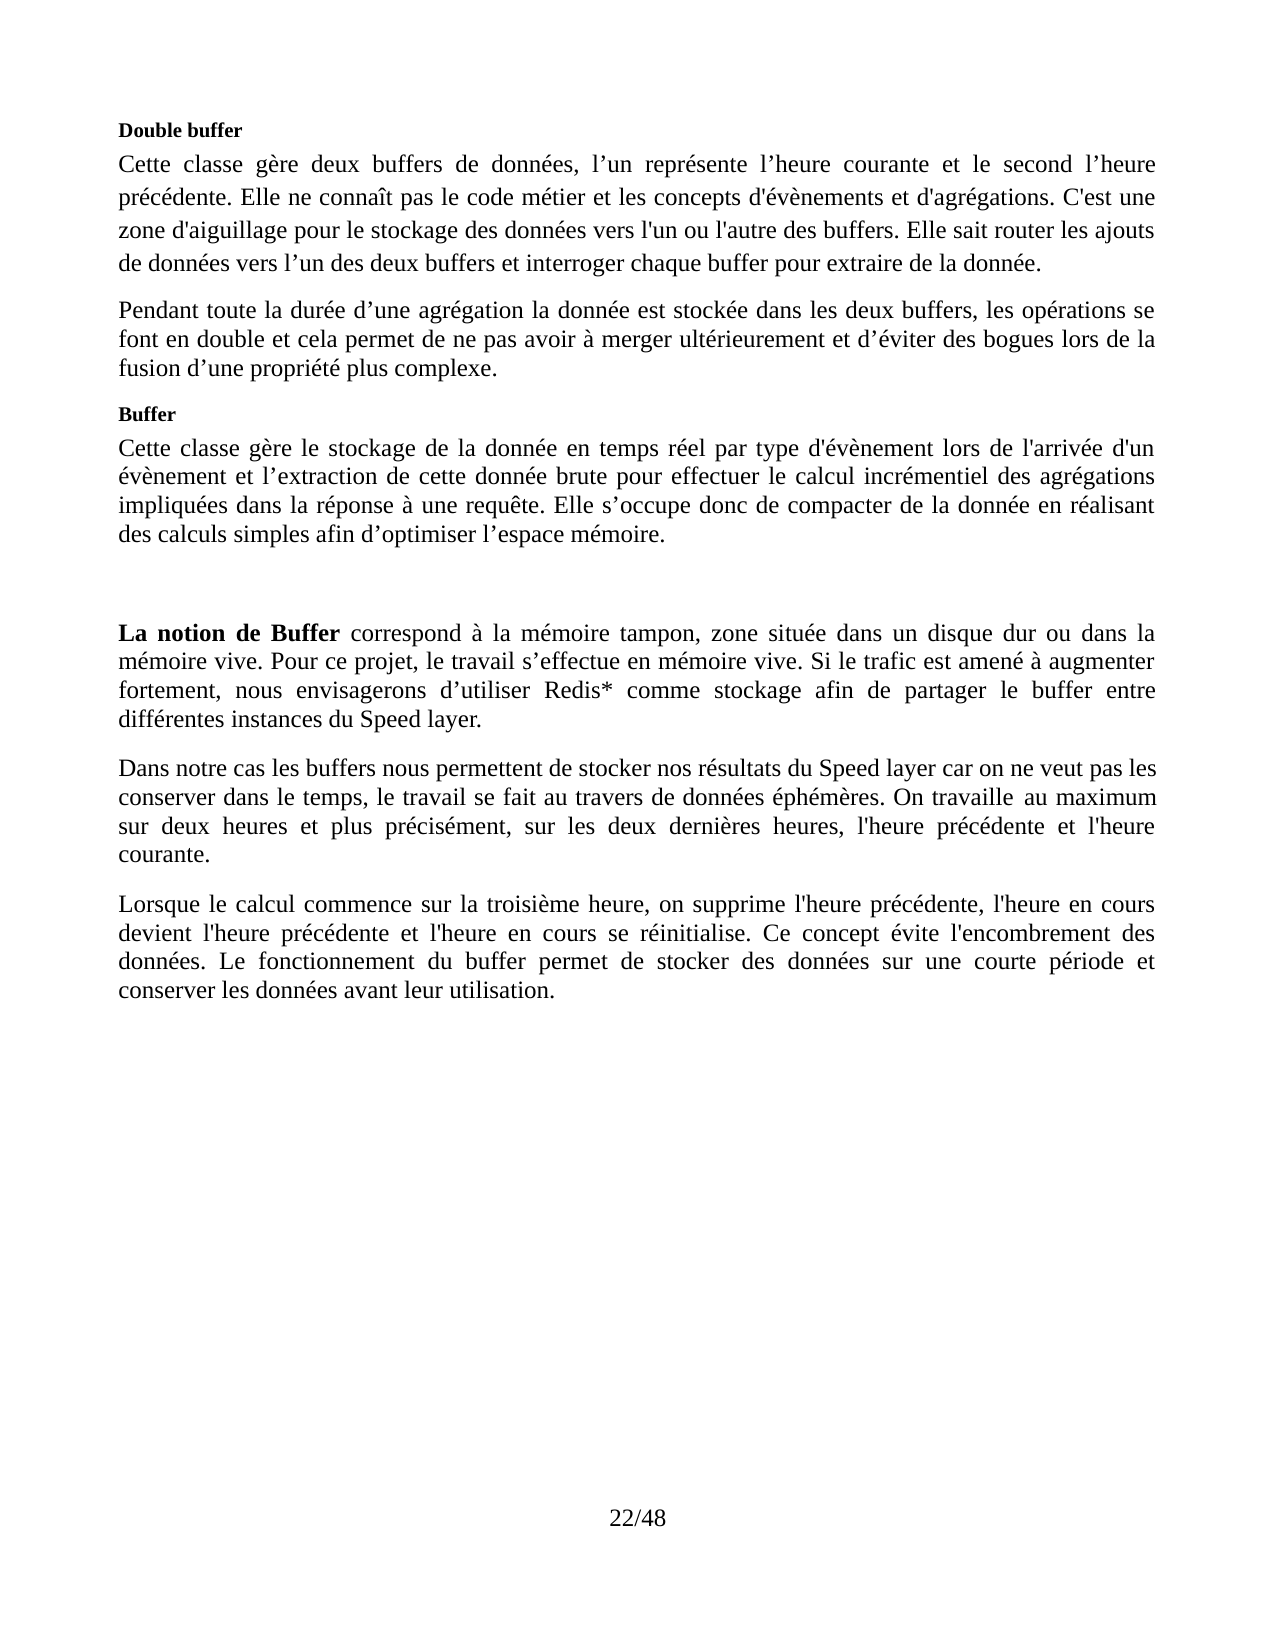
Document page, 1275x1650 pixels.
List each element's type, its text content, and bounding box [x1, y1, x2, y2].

text Lorsque le calcul commence sur la troisième heure, on supprime l'heure précédente, l'heure en cours devient l'heure précédente et l'heure en cours se réinitialise. Ce concept évite l'encombrement des données. Le fonctionnement du buffer permet de stocker des données sur une courte période et conserver les données avant leur utilisation. [118, 889, 1157, 1004]
text Cette classe gère le stockage de la donnée en temps réel par type d'évènement lors de l'arrivée d'un évènement et l’extraction de cette donnée brute pour effectuer le calcul incrémentiel des agrégations impliquées dans la réponse à une requête. Elle s’occupe donc de compacter de la donnée en réalisant des calculs simples afin d’optimiser l’espace mémoire. [118, 433, 1157, 548]
subtitle Buffer [118, 402, 1157, 426]
subtitle Double buffer [118, 118, 1157, 142]
text Pendant toute la durée d’une agrégation la donnée est stockée dans les deux buffers, les opérations se font en double et cela permet de ne pas avoir à merger ultérieurement et d’éviter des bogues lors de la fusion d’une propriété plus complexe. [118, 295, 1157, 382]
text Dans notre cas les buffers nous permettent de stocker nos résultats du Speed layer car on ne veut pas les conserver dans le temps, le travail se fait au travers de données éphémères. On travaille au maximum sur deux heures et plus précisément, sur les deux dernières heures, l'heure précédente et l'heure courante. [118, 753, 1157, 868]
text La notion de Buffer correspond à la mémoire tampon, zone située dans un disque dur ou dans la mémoire vive. Pour ce projet, le travail s’effectue en mémoire vive. Si le trafic est amené à augmenter fortement, nous envisagerons d’utiliser Redis* comme stockage afin de partager le buffer entre différentes instances du Speed layer. [118, 618, 1157, 733]
text Cette classe gère deux buffers de données, l’un représente l’heure courante et le second l’heure précédente. Elle ne connaît pas le code métier et les concepts d'évènements et d'agrégations. C'est une zone d'aiguillage pour le stockage des données vers l'un ou l'autre des buffers. Elle sait router les ajouts de données vers l’un des deux buffers et interroger chaque buffer pour extraire de la donnée. [118, 149, 1157, 276]
